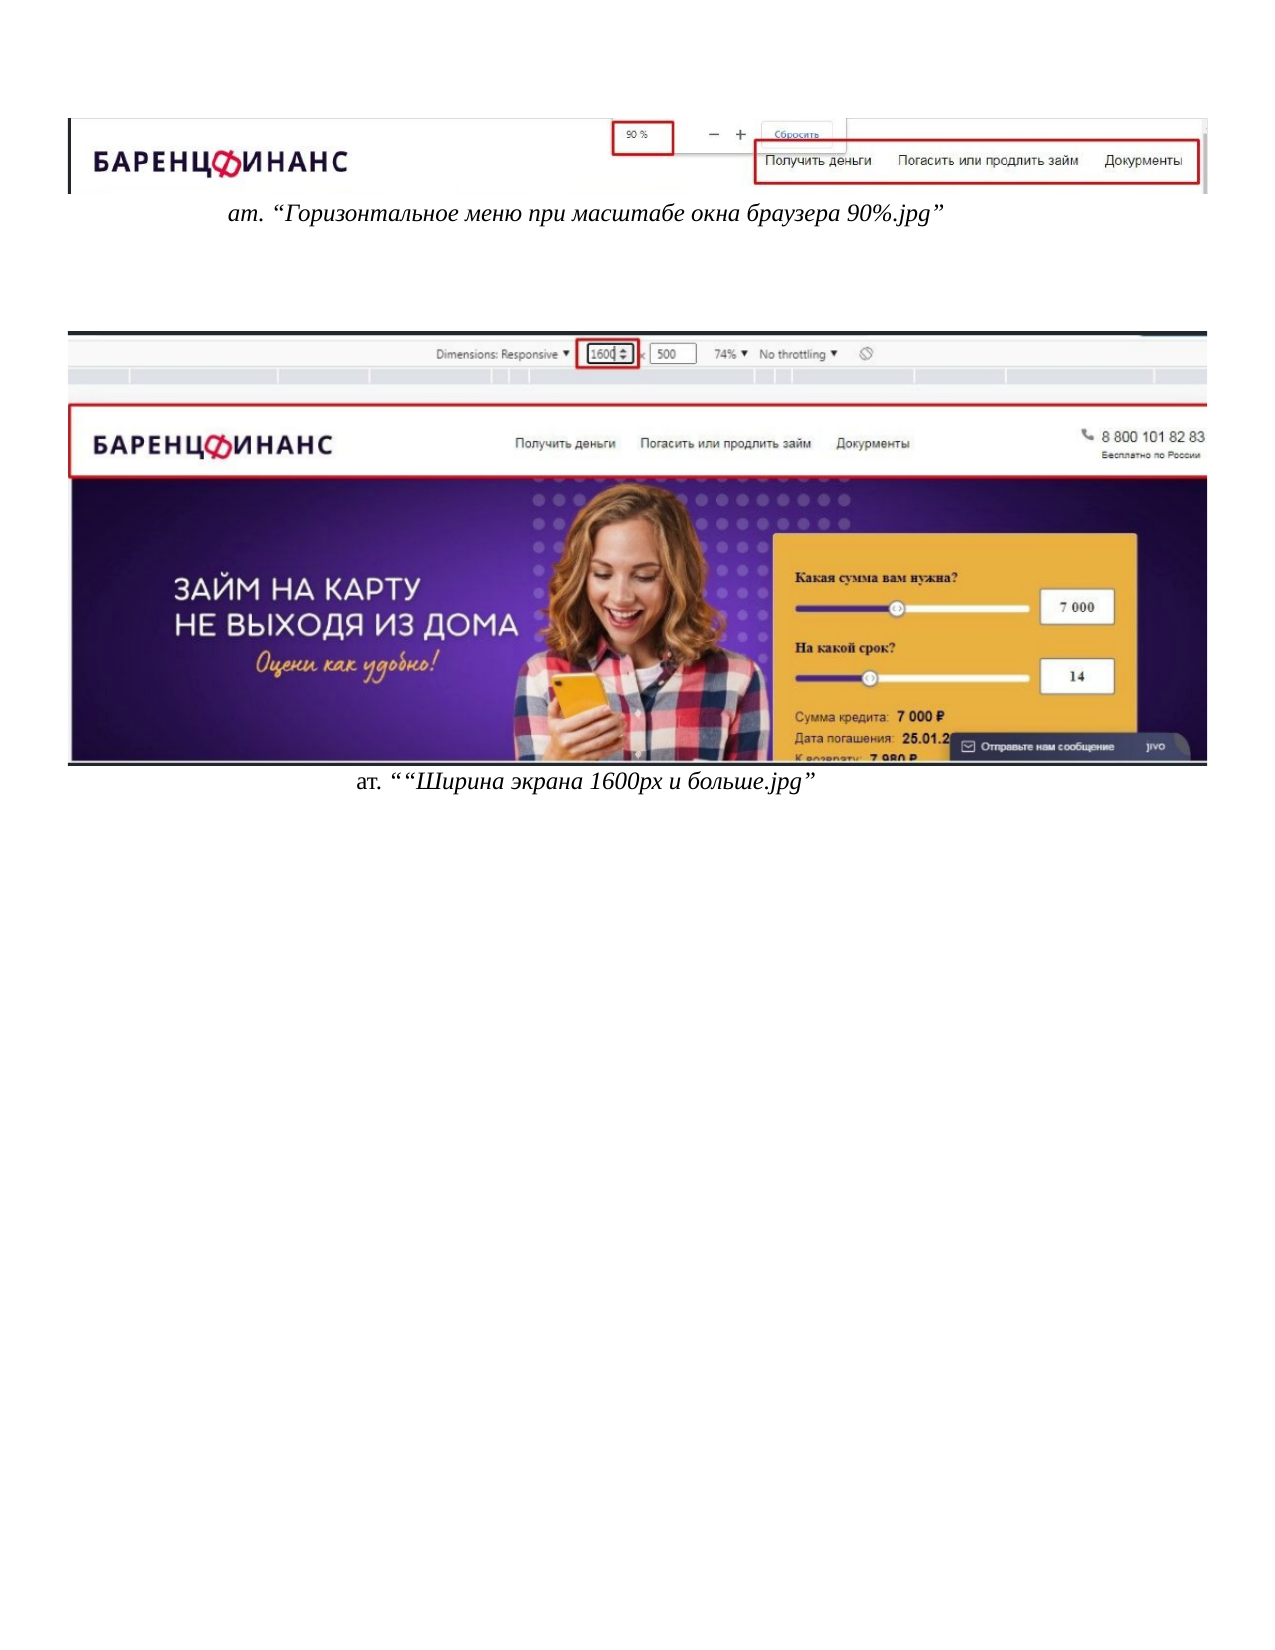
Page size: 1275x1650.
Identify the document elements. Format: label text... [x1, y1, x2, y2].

picture [67, 118, 1208, 194]
text ат. “Горизонтальное меню при масштабе окна браузера 90%.jpg” [18, 118, 1157, 226]
picture [67, 331, 1208, 766]
text ат. ““Ширина экрана 1600рх и больше.jpg” [18, 331, 1157, 795]
